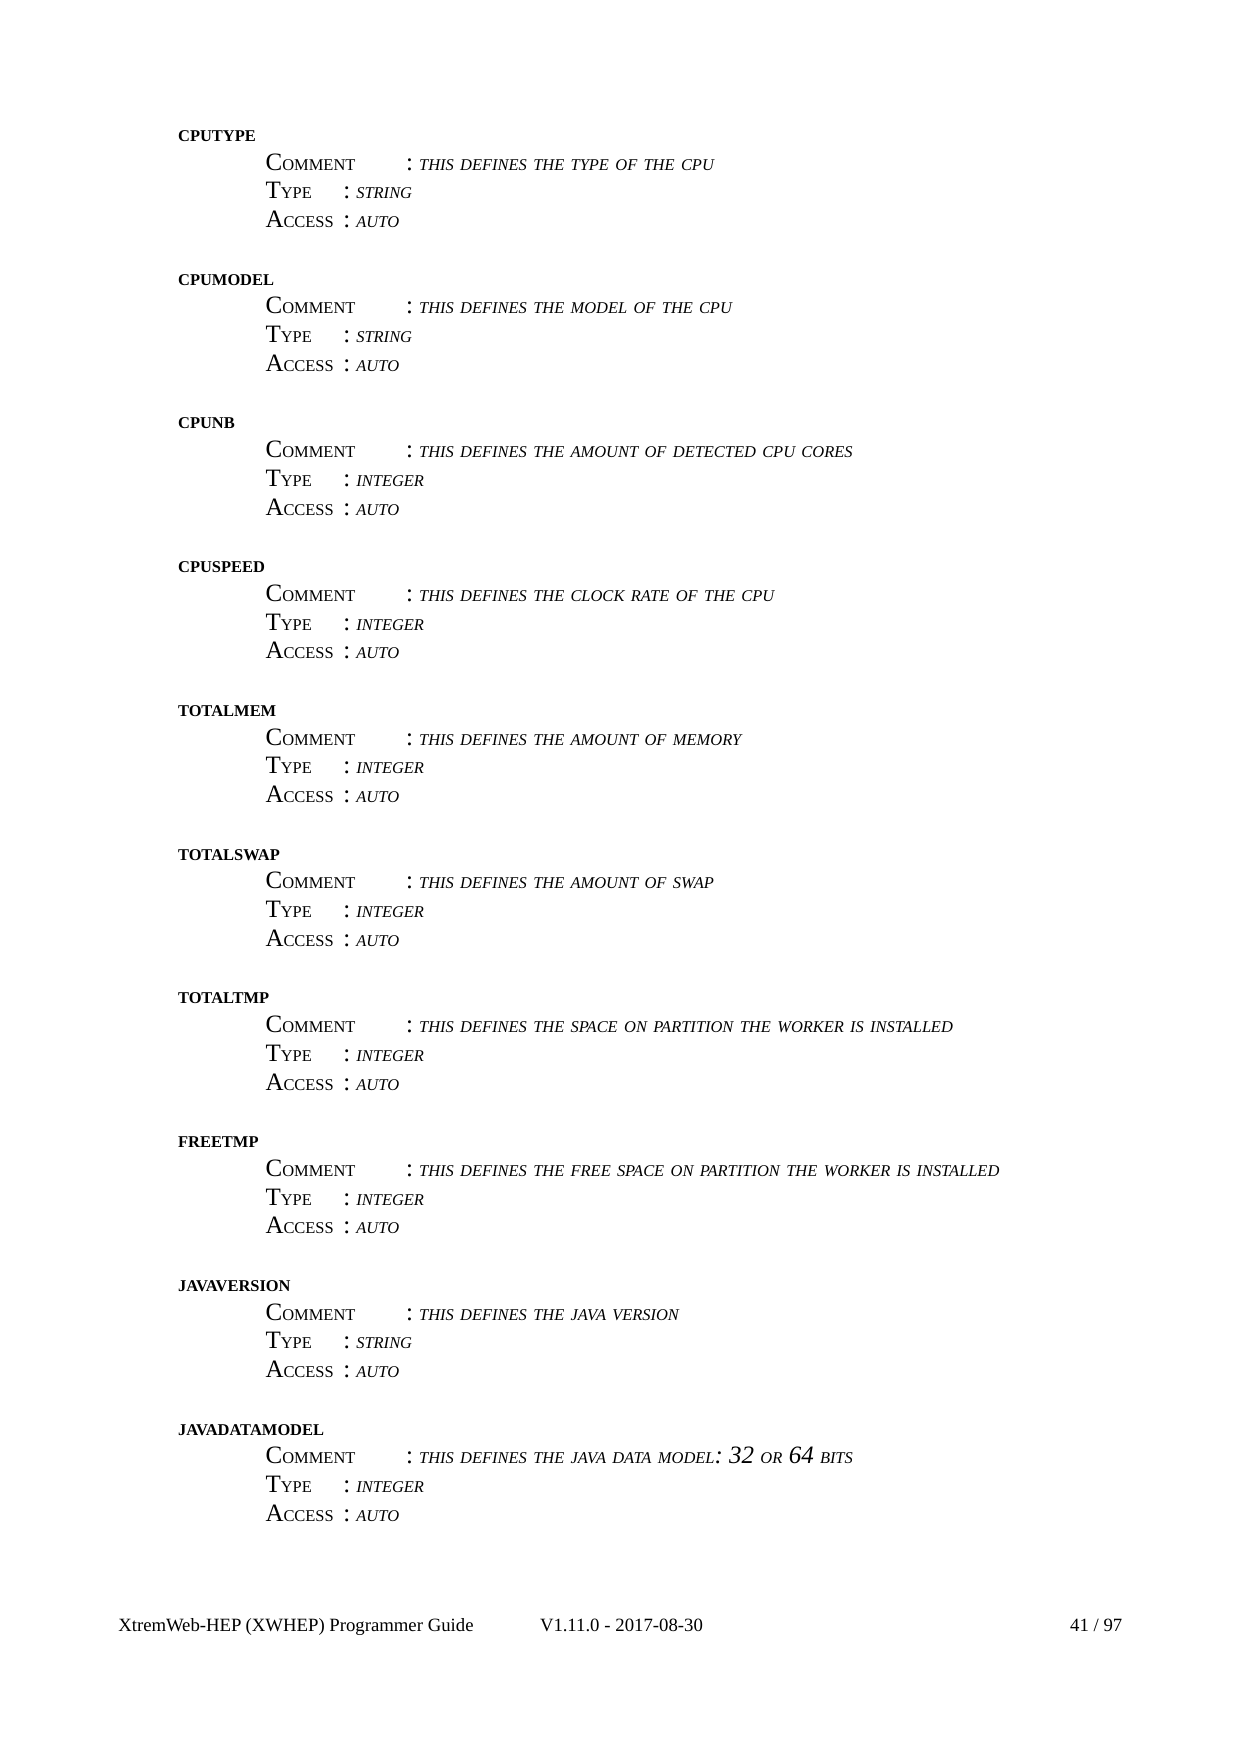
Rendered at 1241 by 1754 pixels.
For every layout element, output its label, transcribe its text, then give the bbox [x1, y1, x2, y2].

text Type : integer [265, 751, 1122, 779]
text Type : integer [265, 607, 1122, 636]
text Type : integer [265, 894, 1122, 923]
text Access : auto [265, 348, 1122, 377]
text Access : auto [265, 204, 1122, 233]
text Comment : this defines the java data model: 32 or 64 bits [265, 1441, 1122, 1469]
text Access : auto [265, 1211, 1122, 1239]
text Access : auto [265, 636, 1122, 664]
text Type : string [265, 176, 1122, 204]
text Type : string [265, 319, 1122, 348]
text cpumodel [178, 262, 1122, 291]
text Type : integer [265, 1469, 1122, 1498]
text Comment : this defines the amount of memory [265, 722, 1122, 751]
text Type : integer [265, 1038, 1122, 1067]
text Access : auto [265, 923, 1122, 952]
text Comment : this defines the clock rate of the cpu [265, 578, 1122, 607]
text Type : string [265, 1326, 1122, 1354]
text Type : integer [265, 1182, 1122, 1211]
text Comment : this defines the amount of detected cpu cores [265, 434, 1122, 463]
text cpuspeed [178, 549, 1122, 578]
text Access : auto [265, 779, 1122, 808]
text cputype [178, 118, 1122, 147]
text Access : auto [265, 492, 1122, 521]
text Comment : this defines the amount of swap [265, 866, 1122, 894]
text totaltmp [178, 981, 1122, 1009]
text javadatamodel [178, 1412, 1122, 1441]
text Comment : this defines the java version [265, 1297, 1122, 1326]
text Comment : this defines the type of the cpu [265, 147, 1122, 176]
text cpunb [178, 406, 1122, 434]
text Access : auto [265, 1067, 1122, 1096]
text Comment : this defines the model of the cpu [265, 291, 1122, 319]
text Access : auto [265, 1354, 1122, 1383]
text totalmem [178, 693, 1122, 722]
text totalswap [178, 837, 1122, 866]
text Comment : this defines the space on partition the worker is installed [265, 1009, 1122, 1038]
text Comment : this defines the free space on partition the worker is installed [265, 1153, 1122, 1182]
text Type : integer [265, 463, 1122, 492]
text freetmp [178, 1124, 1122, 1153]
text javaversion [178, 1268, 1122, 1297]
text Access : auto [265, 1498, 1122, 1527]
